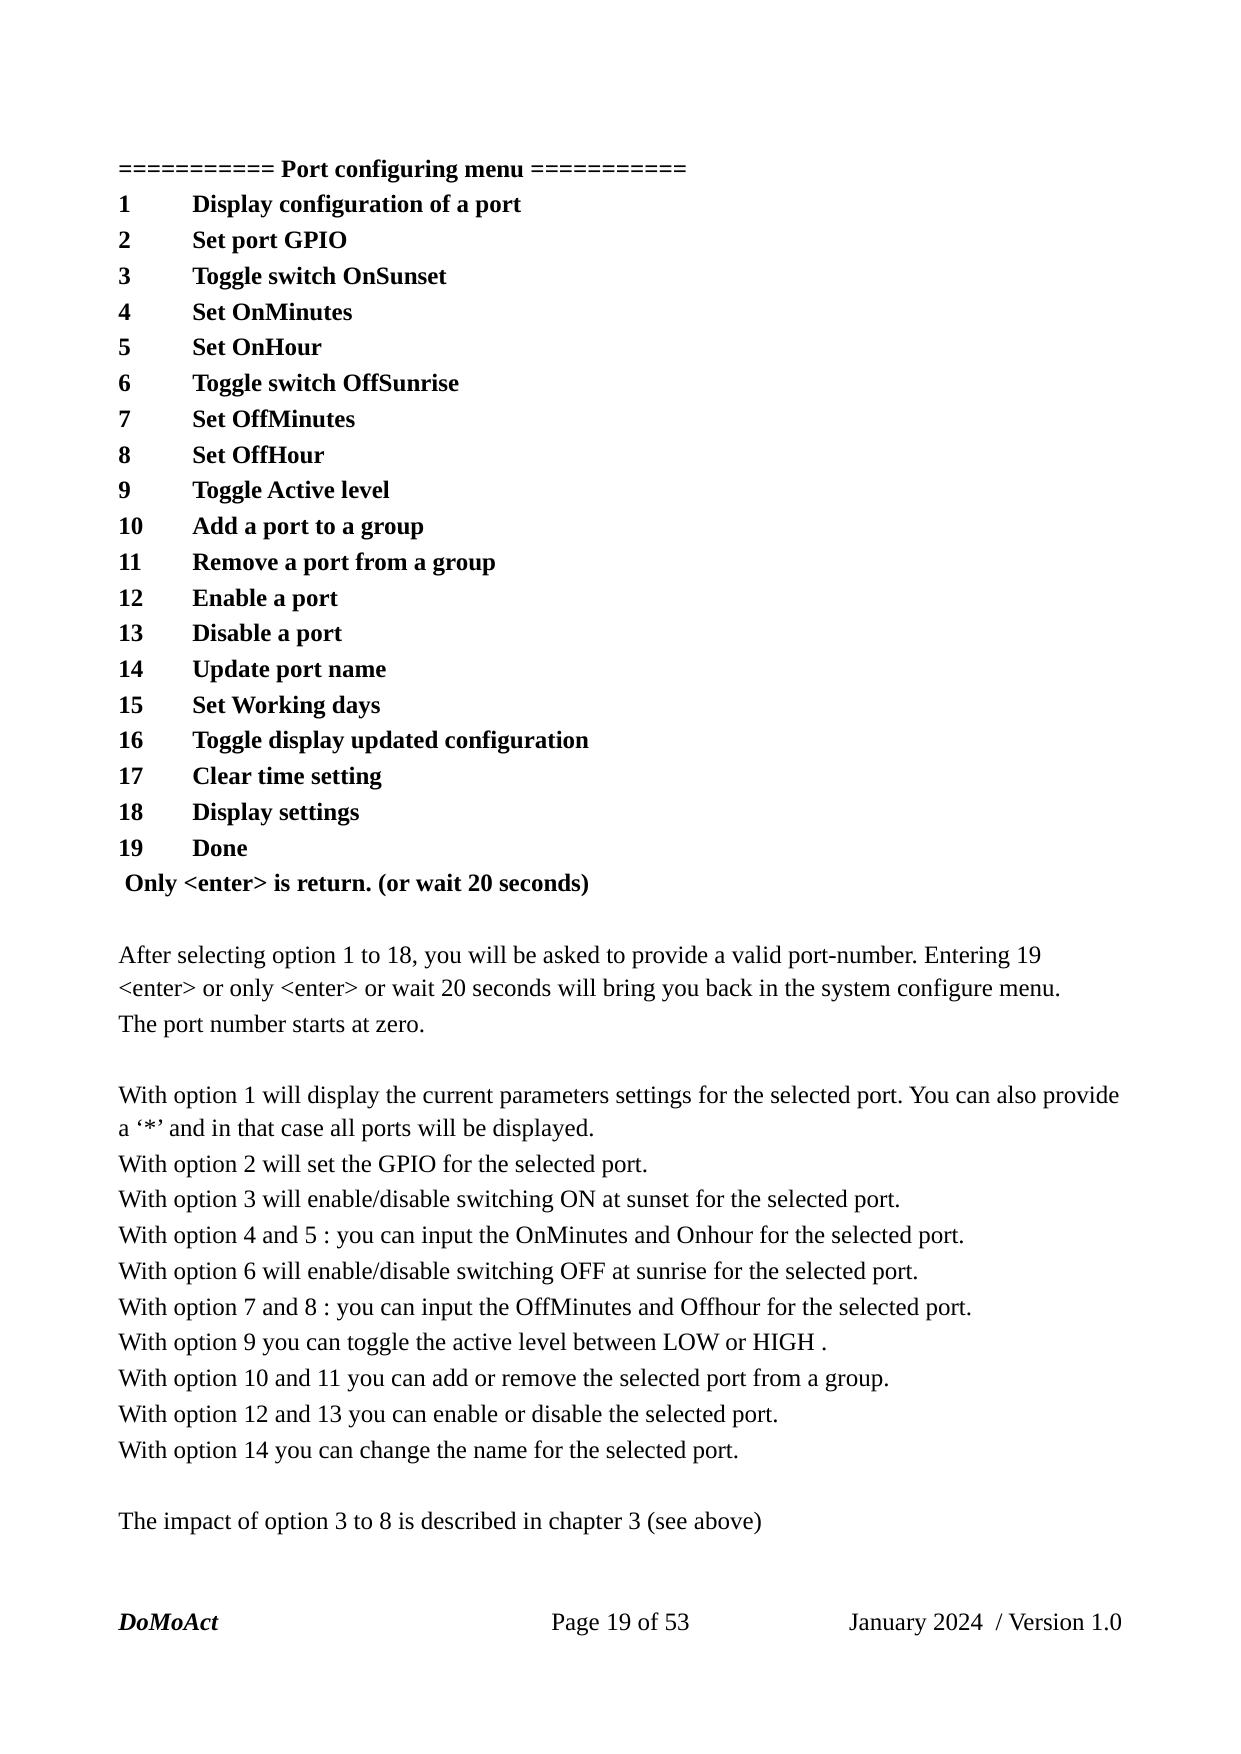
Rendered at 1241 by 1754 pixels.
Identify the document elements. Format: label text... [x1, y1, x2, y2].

text 13 Disable a port [118, 618, 1122, 647]
text With option 14 you can change the name for the selected port. [118, 1435, 1122, 1463]
text 10 Add a port to a group [118, 511, 1122, 540]
text 19 Done [118, 833, 1122, 861]
text 17 Clear time setting [118, 761, 1122, 790]
text With option 1 will display the current parameters settings for the selected port. You can also provide a ‘*’ and in that case all ports will be displayed. [118, 1080, 1122, 1142]
text The impact of option 3 to 8 is described in chapter 3 (see above) [118, 1506, 1122, 1535]
text With option 6 will enable/disable switching OFF at sunrise for the selected port. [118, 1256, 1122, 1285]
text With option 10 and 11 you can add or remove the selected port from a group. [118, 1363, 1122, 1392]
text 16 Toggle display updated configuration [118, 726, 1122, 754]
text With option 7 and 8 : you can input the OffMinutes and Offhour for the selected port. [118, 1292, 1122, 1321]
text 15 Set Working days [118, 690, 1122, 718]
text 12 Enable a port [118, 583, 1122, 611]
text 5 Set OnHour [118, 332, 1122, 361]
text 1 Display configuration of a port [118, 189, 1122, 218]
text The port number starts at zero. [118, 1009, 1122, 1037]
text 8 Set OffHour [118, 440, 1122, 468]
text With option 3 will enable/disable switching ON at sunset for the selected port. [118, 1184, 1122, 1213]
text 18 Display settings [118, 797, 1122, 826]
text With option 2 will set the GPIO for the selected port. [118, 1149, 1122, 1178]
text With option 12 and 13 you can enable or disable the selected port. [118, 1399, 1122, 1428]
text Only <enter> is return. (or wait 20 seconds) [118, 868, 1122, 897]
text After selecting option 1 to 18, you will be asked to provide a valid port-number. Entering 19 <enter> or only <enter> or wait 20 seconds will bring you back in the system configure menu. [118, 940, 1122, 1002]
text 11 Remove a port from a group [118, 547, 1122, 576]
text With option 9 you can toggle the active level between LOW or HIGH . [118, 1327, 1122, 1356]
text 6 Toggle switch OffSunrise [118, 368, 1122, 397]
text 14 Update port name [118, 654, 1122, 683]
text 7 Set OffMinutes [118, 404, 1122, 433]
text 3 Toggle switch OnSunset [118, 261, 1122, 290]
text 9 Toggle Active level [118, 475, 1122, 504]
text 2 Set port GPIO [118, 225, 1122, 254]
text With option 4 and 5 : you can input the OnMinutes and Onhour for the selected port. [118, 1220, 1122, 1249]
text 4 Set OnMinutes [118, 297, 1122, 326]
text =========== Port configuring menu =========== [118, 154, 1122, 183]
